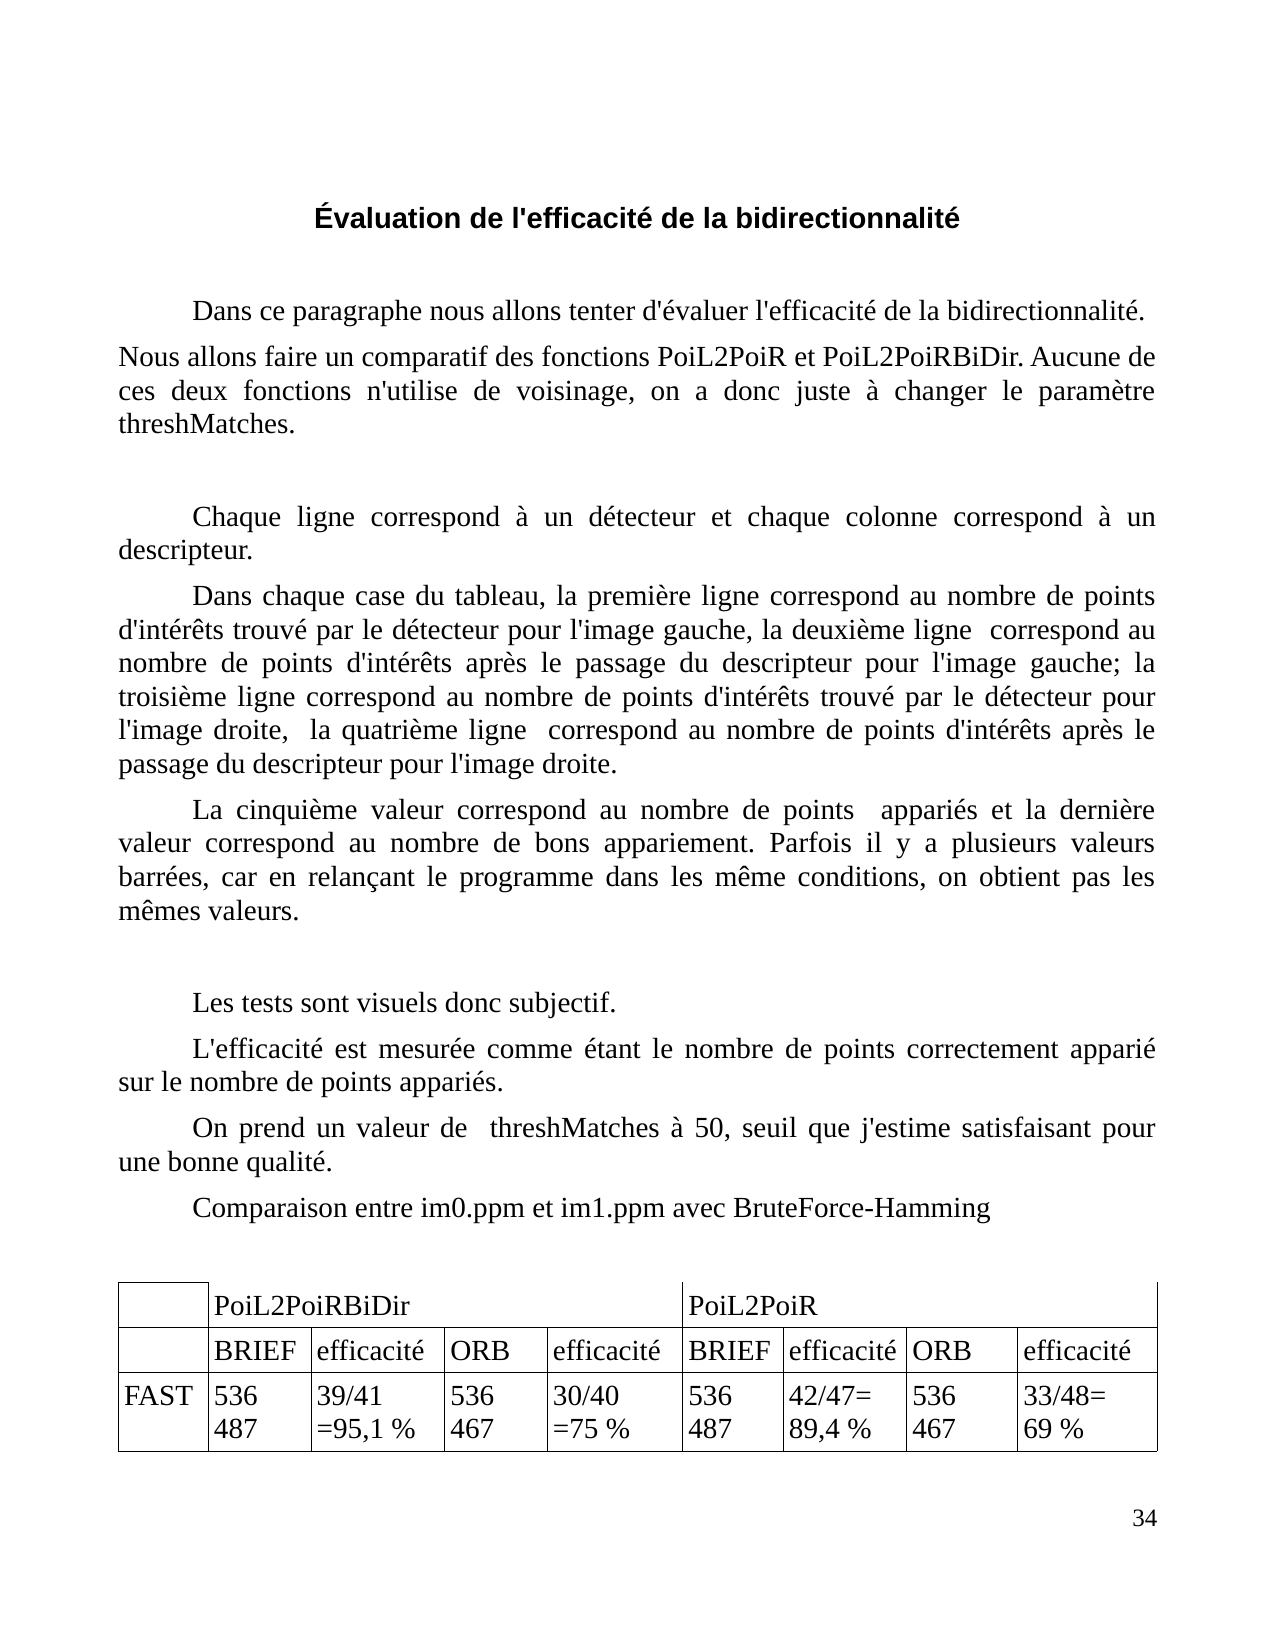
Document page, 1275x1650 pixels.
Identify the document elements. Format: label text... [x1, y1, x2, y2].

text Dans chaque case du tableau, la première ligne correspond au nombre de points d'intérêts trouvé par le détecteur pour l'image gauche, la deuxième ligne correspond au nombre de points d'intérêts après le passage du descripteur pour l'image gauche; la troisième ligne correspond au nombre de points d'intérêts trouvé par le détecteur pour l'image droite, la quatrième ligne correspond au nombre de points d'intérêts après le passage du descripteur pour l'image droite. [118, 578, 1157, 779]
table_cell 33/48= 69 % [1018, 1373, 1157, 1451]
table_cell efficacité [548, 1328, 682, 1372]
table_cell 42/47= 89,4 % [784, 1373, 906, 1451]
table_cell 536 487 [683, 1373, 783, 1451]
table_cell FAST [119, 1373, 208, 1451]
text Nous allons faire un comparatif des fonctions PoiL2PoiR et PoiL2PoiRBiDir. Aucune de ces deux fonctions n'utilise de voisinage, on a donc juste à changer le paramètre threshMatches. [118, 339, 1157, 440]
table_cell 39/41 =95,1 % [312, 1373, 444, 1451]
text Les tests sont visuels donc subjectif. [118, 985, 1157, 1018]
table_cell efficacité [312, 1328, 444, 1372]
table_cell efficacité [1018, 1328, 1157, 1372]
table_cell ORB [907, 1328, 1017, 1372]
text Chaque ligne correspond à un détecteur et chaque colonne correspond à un descripteur. [118, 499, 1157, 566]
table_cell [119, 1328, 208, 1372]
table_cell BRIEF [683, 1328, 783, 1372]
text Dans ce paragraphe nous allons tenter d'évaluer l'efficacité de la bidirectionnalité. [118, 293, 1157, 327]
text Comparaison entre im0.ppm et im1.ppm avec BruteForce-Hamming [118, 1190, 1157, 1223]
text L'efficacité est mesurée comme étant le nombre de points correctement apparié sur le nombre de points appariés. [118, 1031, 1157, 1098]
subtitle Évaluation de l'efficacité de la bidirectionnalité [118, 201, 1157, 235]
table_header PoiL2PoiRBiDir [209, 1282, 682, 1327]
text On prend un valeur de threshMatches à 50, seuil que j'estime satisfaisant pour une bonne qualité. [118, 1110, 1157, 1177]
table_cell ORB [445, 1328, 547, 1372]
table_header PoiL2PoiR [683, 1282, 1157, 1327]
table_header [119, 1283, 208, 1327]
table_cell 30/40 =75 % [548, 1373, 682, 1451]
text La cinquième valeur correspond au nombre de points appariés et la dernière valeur correspond au nombre de bons appariement. Parfois il y a plusieurs valeurs barrées, car en relançant le programme dans les même conditions, on obtient pas les mêmes valeurs. [118, 792, 1157, 926]
table_cell BRIEF [209, 1328, 311, 1372]
table_cell 536 467 [445, 1373, 547, 1451]
table_cell 536 487 [209, 1373, 311, 1451]
table_cell 536 467 [907, 1373, 1017, 1451]
table_cell efficacité [784, 1328, 906, 1372]
